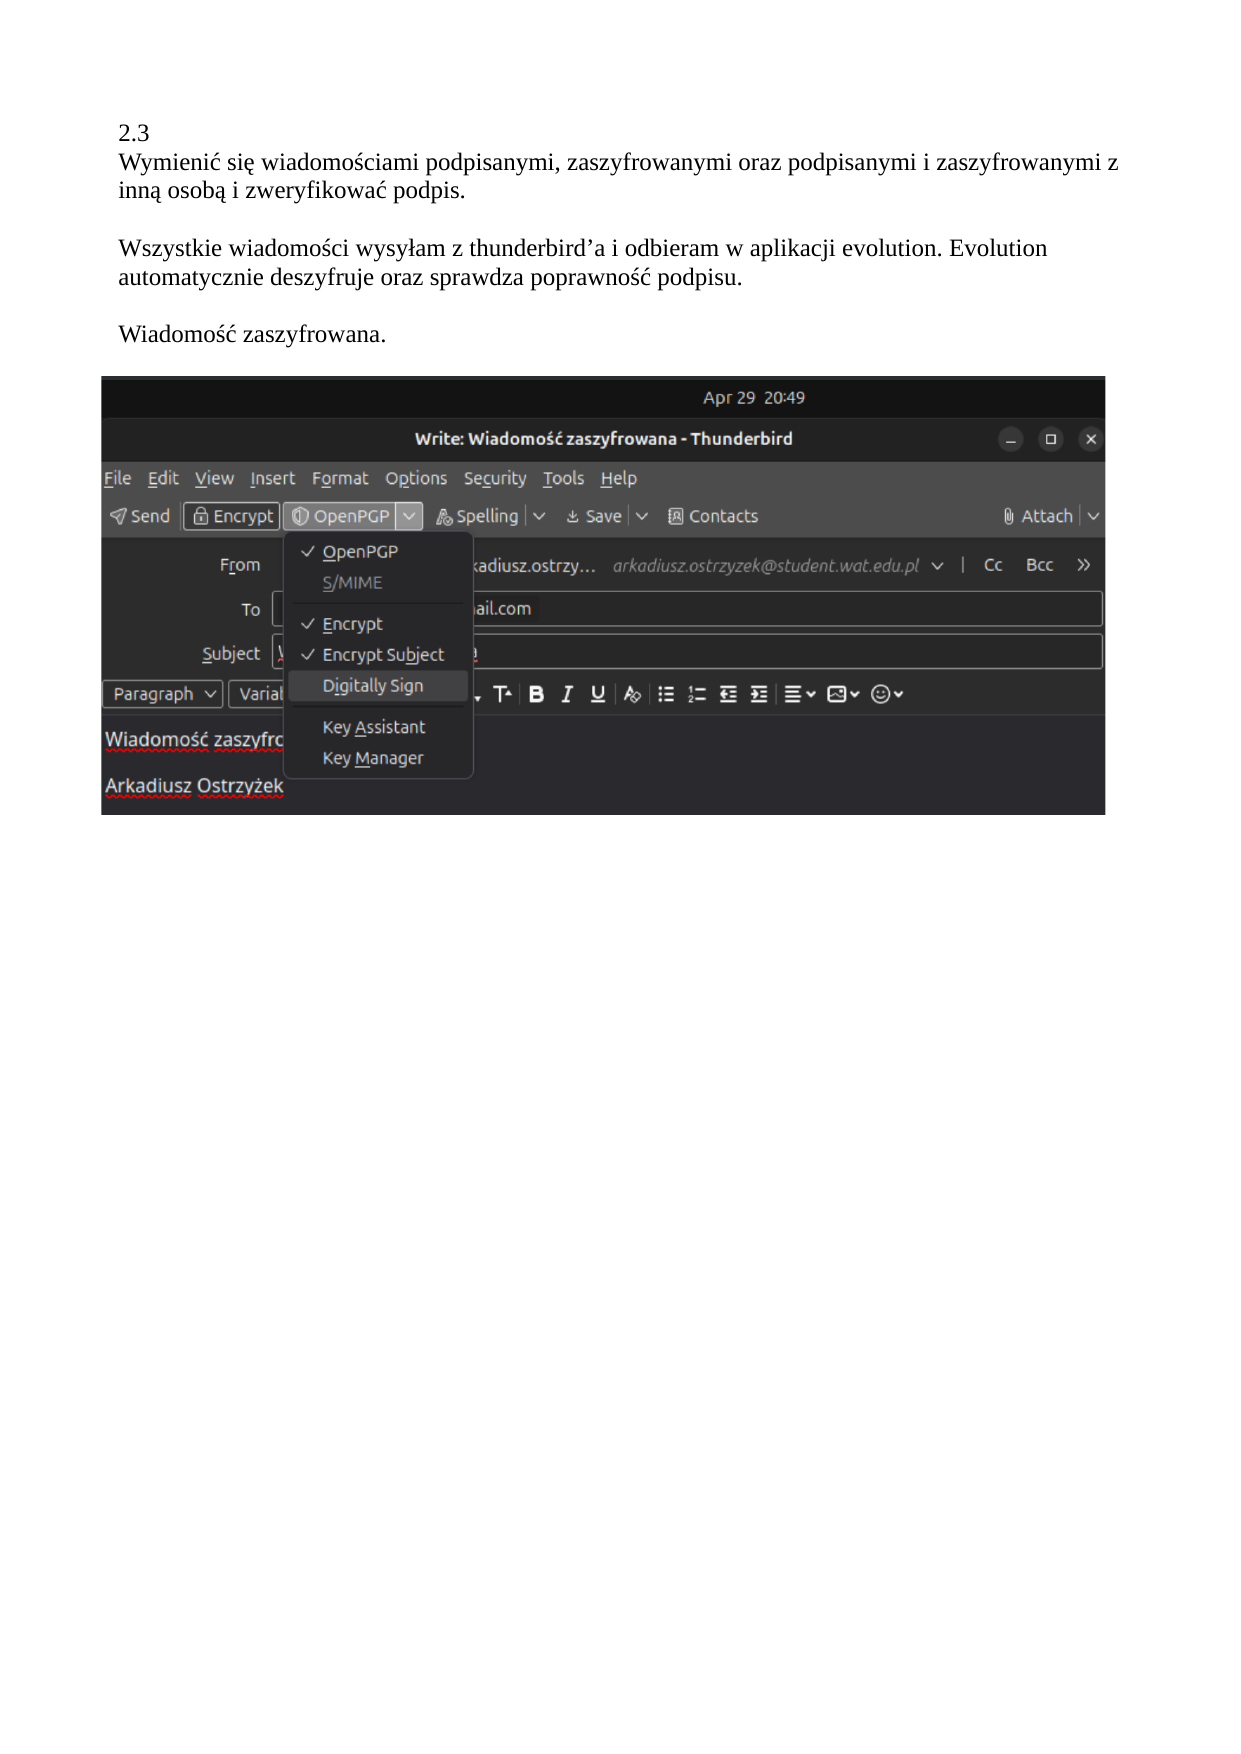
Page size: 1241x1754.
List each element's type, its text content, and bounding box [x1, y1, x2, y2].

text Wszystkie wiadomości wysyłam z thunderbird’a i odbieram w aplikacji evolution. Evolution automatycznie deszyfruje oraz sprawdza poprawność podpisu. [118, 233, 1122, 291]
text Wiadomość zaszyfrowana. [118, 319, 1122, 348]
picture [101, 376, 1106, 815]
text Wymienić się wiadomościami podpisanymi, zaszyfrowanymi oraz podpisanymi i zaszyfrowanymi z inną osobą i zweryfikować podpis. [118, 147, 1122, 204]
text 2.3 [118, 118, 1122, 147]
